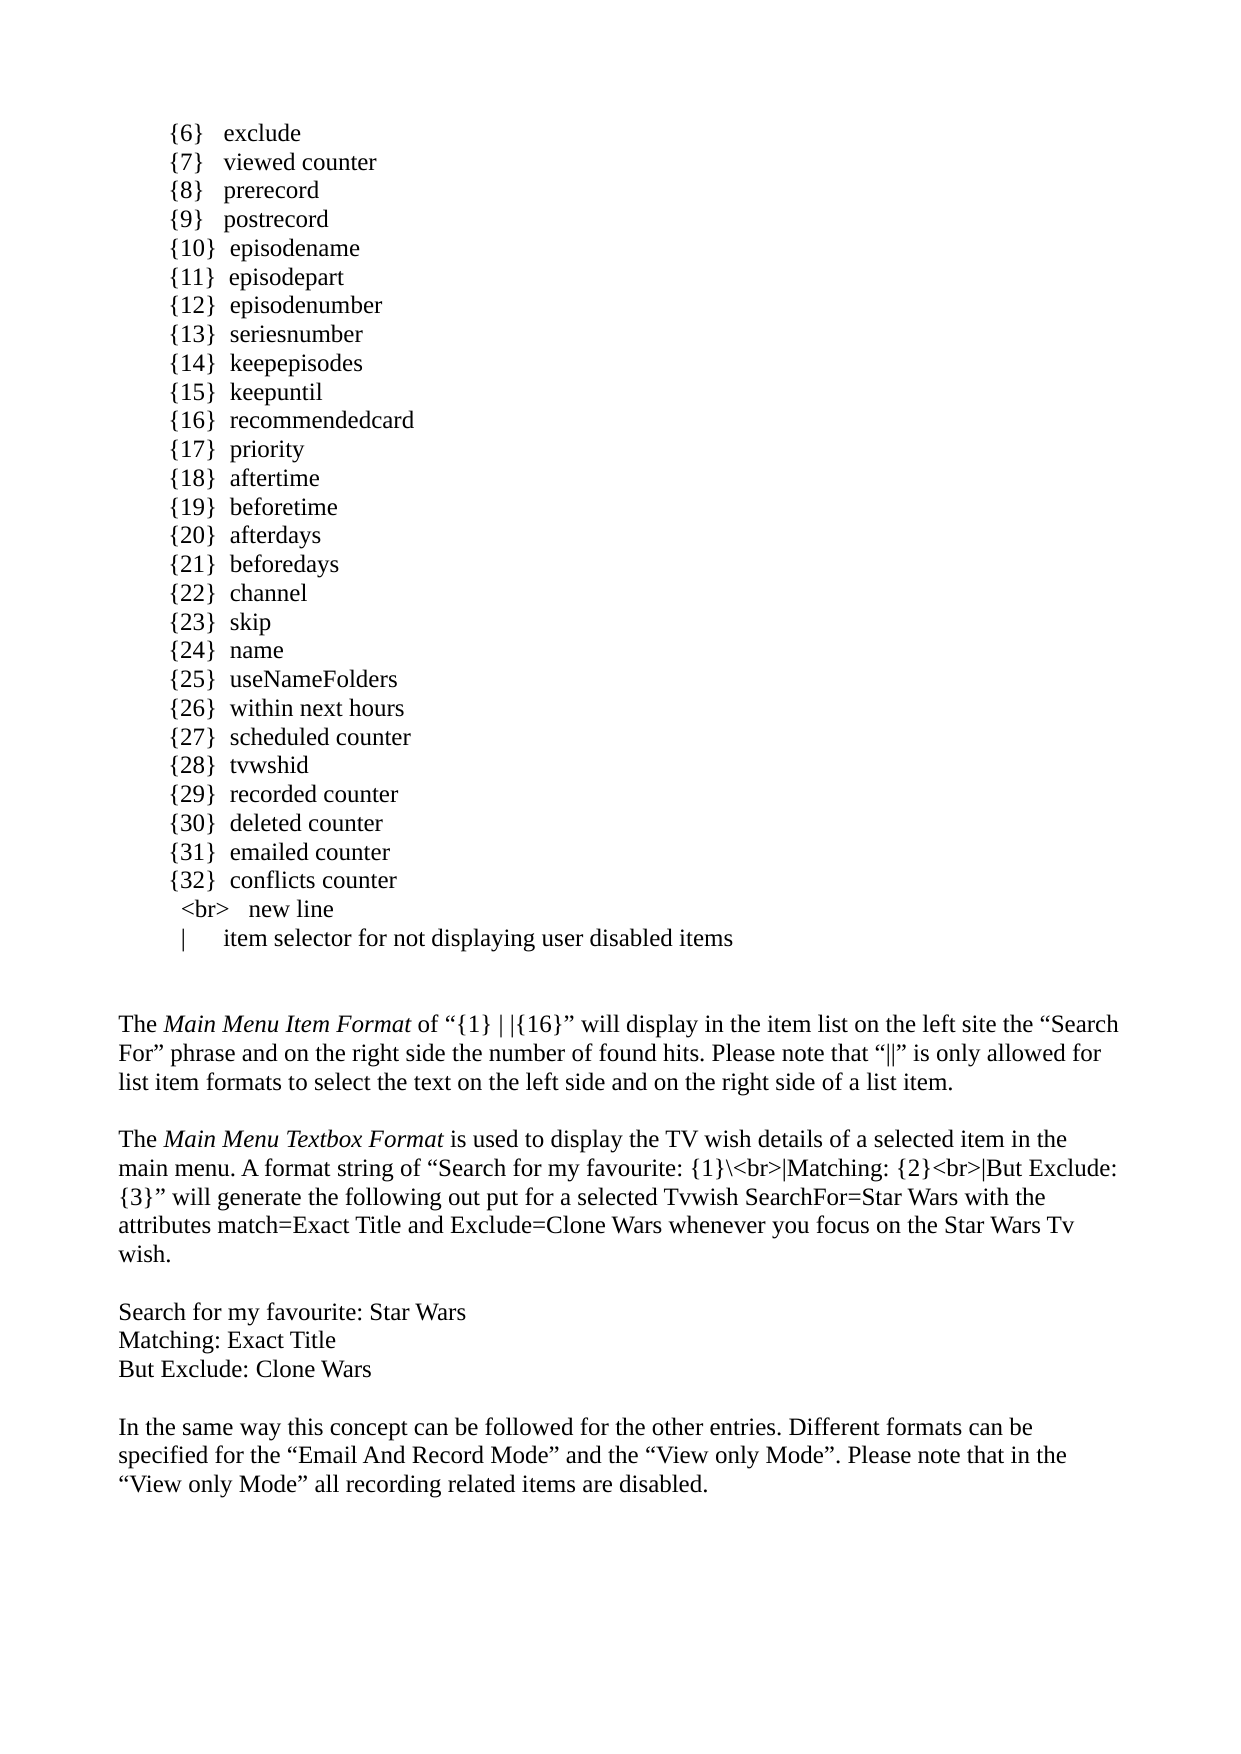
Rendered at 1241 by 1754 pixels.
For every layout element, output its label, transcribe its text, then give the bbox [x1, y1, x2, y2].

text <br> new line [118, 894, 1122, 923]
text {20} afterdays [118, 521, 1122, 549]
text {6} exclude [118, 118, 1122, 147]
text {18} aftertime [118, 463, 1122, 492]
text {8} prerecord [118, 176, 1122, 204]
text {22} channel [118, 578, 1122, 607]
text {13} seriesnumber [118, 319, 1122, 348]
text {10} episodename [118, 233, 1122, 262]
text {26} within next hours [118, 693, 1122, 722]
text {11} episodepart [118, 262, 1122, 291]
text {27} scheduled counter [118, 722, 1122, 751]
text {14} keepepisodes [118, 348, 1122, 377]
text {23} skip [118, 607, 1122, 636]
text {19} beforetime [118, 492, 1122, 521]
text Search for my favourite: Star Wars [118, 1297, 1122, 1326]
text The Main Menu Item Format of “{1} | |{16}” will display in the item list on the left site the “Search For” phrase and on the right side the number of found hits. Please note that “||” is only allowed for list item formats to select the text on the left side and on the right side of a list item. [118, 1009, 1122, 1096]
text {28} tvwshid [118, 751, 1122, 779]
text {25} useNameFolders [118, 664, 1122, 693]
text The Main Menu Textbox Format is used to display the TV wish details of a selected item in the main menu. A format string of “Search for my favourite: {1}\<br>|Matching: {2}<br>|But Exclude: {3}” will generate the following out put for a selected Tvwish SearchFor=Star Wars with the attributes match=Exact Title and Exclude=Clone Wars whenever you focus on the Star Wars Tv wish. [118, 1124, 1122, 1268]
text {29} recorded counter [118, 779, 1122, 808]
text {15} keepuntil [118, 377, 1122, 406]
text In the same way this concept can be followed for the other entries. Different formats can be specified for the “Email And Record Mode” and the “View only Mode”. Please note that in the “View only Mode” all recording related items are disabled. [118, 1412, 1122, 1498]
text {7} viewed counter [118, 147, 1122, 176]
text {24} name [118, 636, 1122, 664]
text {9} postrecord [118, 204, 1122, 233]
text {30} deleted counter [118, 808, 1122, 837]
text {17} priority [118, 434, 1122, 463]
text {12} episodenumber [118, 291, 1122, 319]
text {32} conflicts counter [118, 866, 1122, 894]
text {16} recommendedcard [118, 406, 1122, 434]
text Matching: Exact Title [118, 1326, 1122, 1354]
text | item selector for not displaying user disabled items [118, 923, 1122, 952]
text {21} beforedays [118, 549, 1122, 578]
text {31} emailed counter [118, 837, 1122, 866]
text But Exclude: Clone Wars [118, 1354, 1122, 1383]
